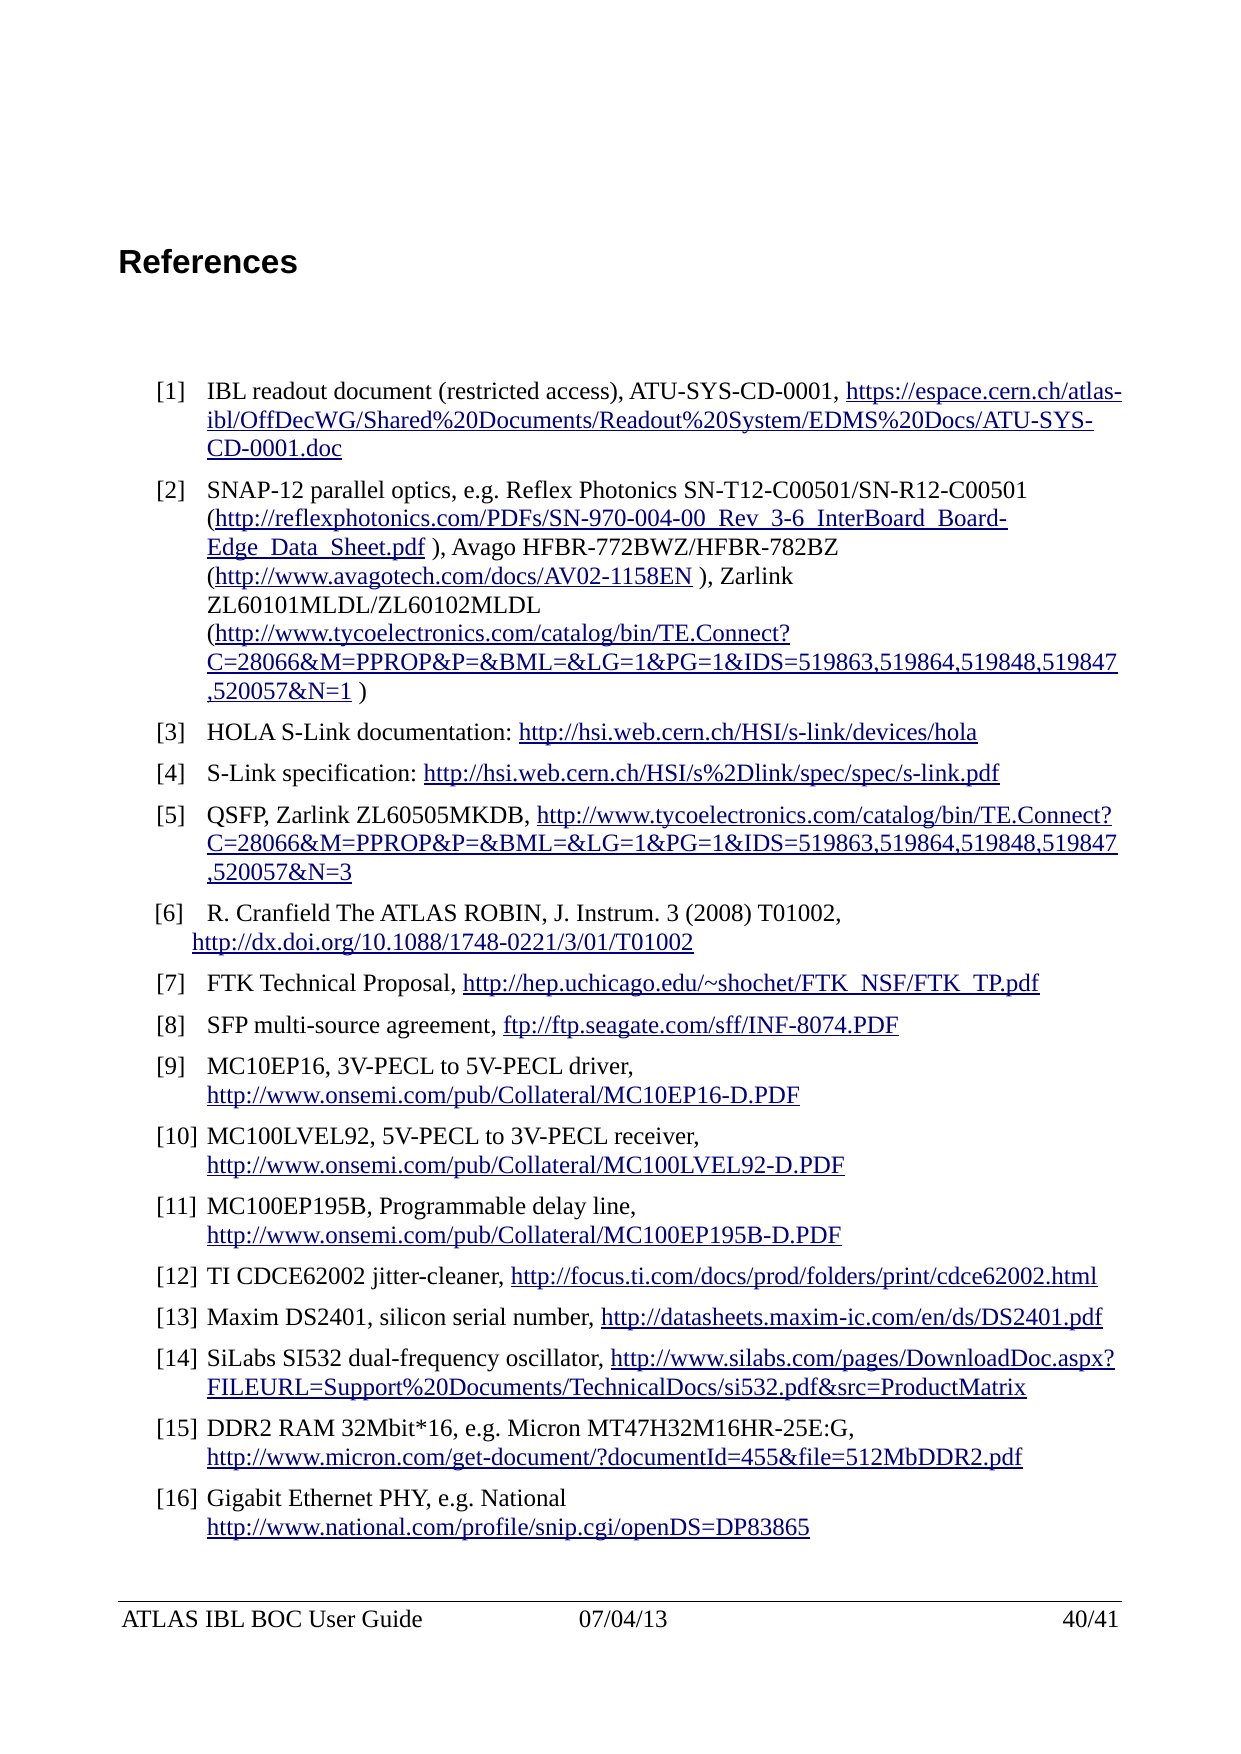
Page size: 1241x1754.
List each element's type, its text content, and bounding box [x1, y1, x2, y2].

list IBL readout document (restricted access), ATU-SYS-CD-0001, https://espace.cern.ch/atlas-ibl/OffDecWG/Shared%20Documents/Readout%20System/EDMS%20Docs/ATU-SYS-CD-0001.doc [156, 376, 1122, 462]
list MC100EP195B, Programmable delay line, http://www.onsemi.com/pub/Collateral/MC100EP195B-D.PDF [156, 1191, 1122, 1248]
subtitle References [118, 243, 1122, 281]
list MC100LVEL92, 5V-PECL to 3V-PECL receiver, http://www.onsemi.com/pub/Collateral/MC100LVEL92-D.PDF [156, 1121, 1122, 1178]
list FTK Technical Proposal, http://hep.uchicago.edu/~shochet/FTK_NSF/FTK_TP.pdf [156, 968, 1122, 997]
list Gigabit Ethernet PHY, e.g. National http://www.national.com/profile/snip.cgi/openDS=DP83865 [156, 1483, 1122, 1541]
list SiLabs SI532 dual-frequency oscillator, http://www.silabs.com/pages/DownloadDoc.aspx?FILEURL=Support%20Documents/TechnicalDocs/si532.pdf&src=ProductMatrix [156, 1343, 1122, 1401]
list MC10EP16, 3V-PECL to 5V-PECL driver, http://www.onsemi.com/pub/Collateral/MC10EP16-D.PDF [156, 1051, 1122, 1108]
list HOLA S-Link documentation: http://hsi.web.cern.ch/HSI/s-link/devices/hola [156, 717, 1122, 746]
list DDR2 RAM 32Mbit*16, e.g. Micron MT47H32M16HR-25E:G, http://www.micron.com/get-document/?documentId=455&file=512MbDDR2.pdf [156, 1413, 1122, 1471]
list Maxim DS2401, silicon serial number, http://datasheets.maxim-ic.com/en/ds/DS2401.pdf [156, 1302, 1122, 1331]
list TI CDCE62002 jitter-cleaner, http://focus.ti.com/docs/prod/folders/print/cdce62002.html [156, 1261, 1122, 1290]
list SNAP-12 parallel optics, e.g. Reflex Photonics SN-T12-C00501/SN-R12-C00501 (http://reflexphotonics.com/PDFs/SN-970-004-00_Rev_3-6_InterBoard_Board-Edge_Data_Sheet.pdf ), Avago HFBR-772BWZ/HFBR-782BZ (http://www.avagotech.com/docs/AV02-1158EN ), Zarlink ZL60101MLDL/ZL60102MLDL (http://www.tycoelectronics.com/catalog/bin/TE.Connect?C=28066&M=PPROP&P=&BML=&LG=1&PG=1&IDS=519863,519864,519848,519847,520057&N=1 ) [156, 475, 1122, 705]
list QSFP, Zarlink ZL60505MKDB, http://www.tycoelectronics.com/catalog/bin/TE.Connect?C=28066&M=PPROP&P=&BML=&LG=1&PG=1&IDS=519863,519864,519848,519847,520057&N=3 [156, 800, 1122, 886]
list S-Link specification: http://hsi.web.cern.ch/HSI/s%2Dlink/spec/spec/s-link.pdf [156, 758, 1122, 787]
list R. Cranfield The ATLAS ROBIN, J. Instrum. 3 (2008) T01002, http://dx.doi.org/10.1088/1748-0221/3/01/T01002 [154, 898, 1122, 956]
list SFP multi-source agreement, ftp://ftp.seagate.com/sff/INF-8074.PDF [156, 1010, 1122, 1038]
